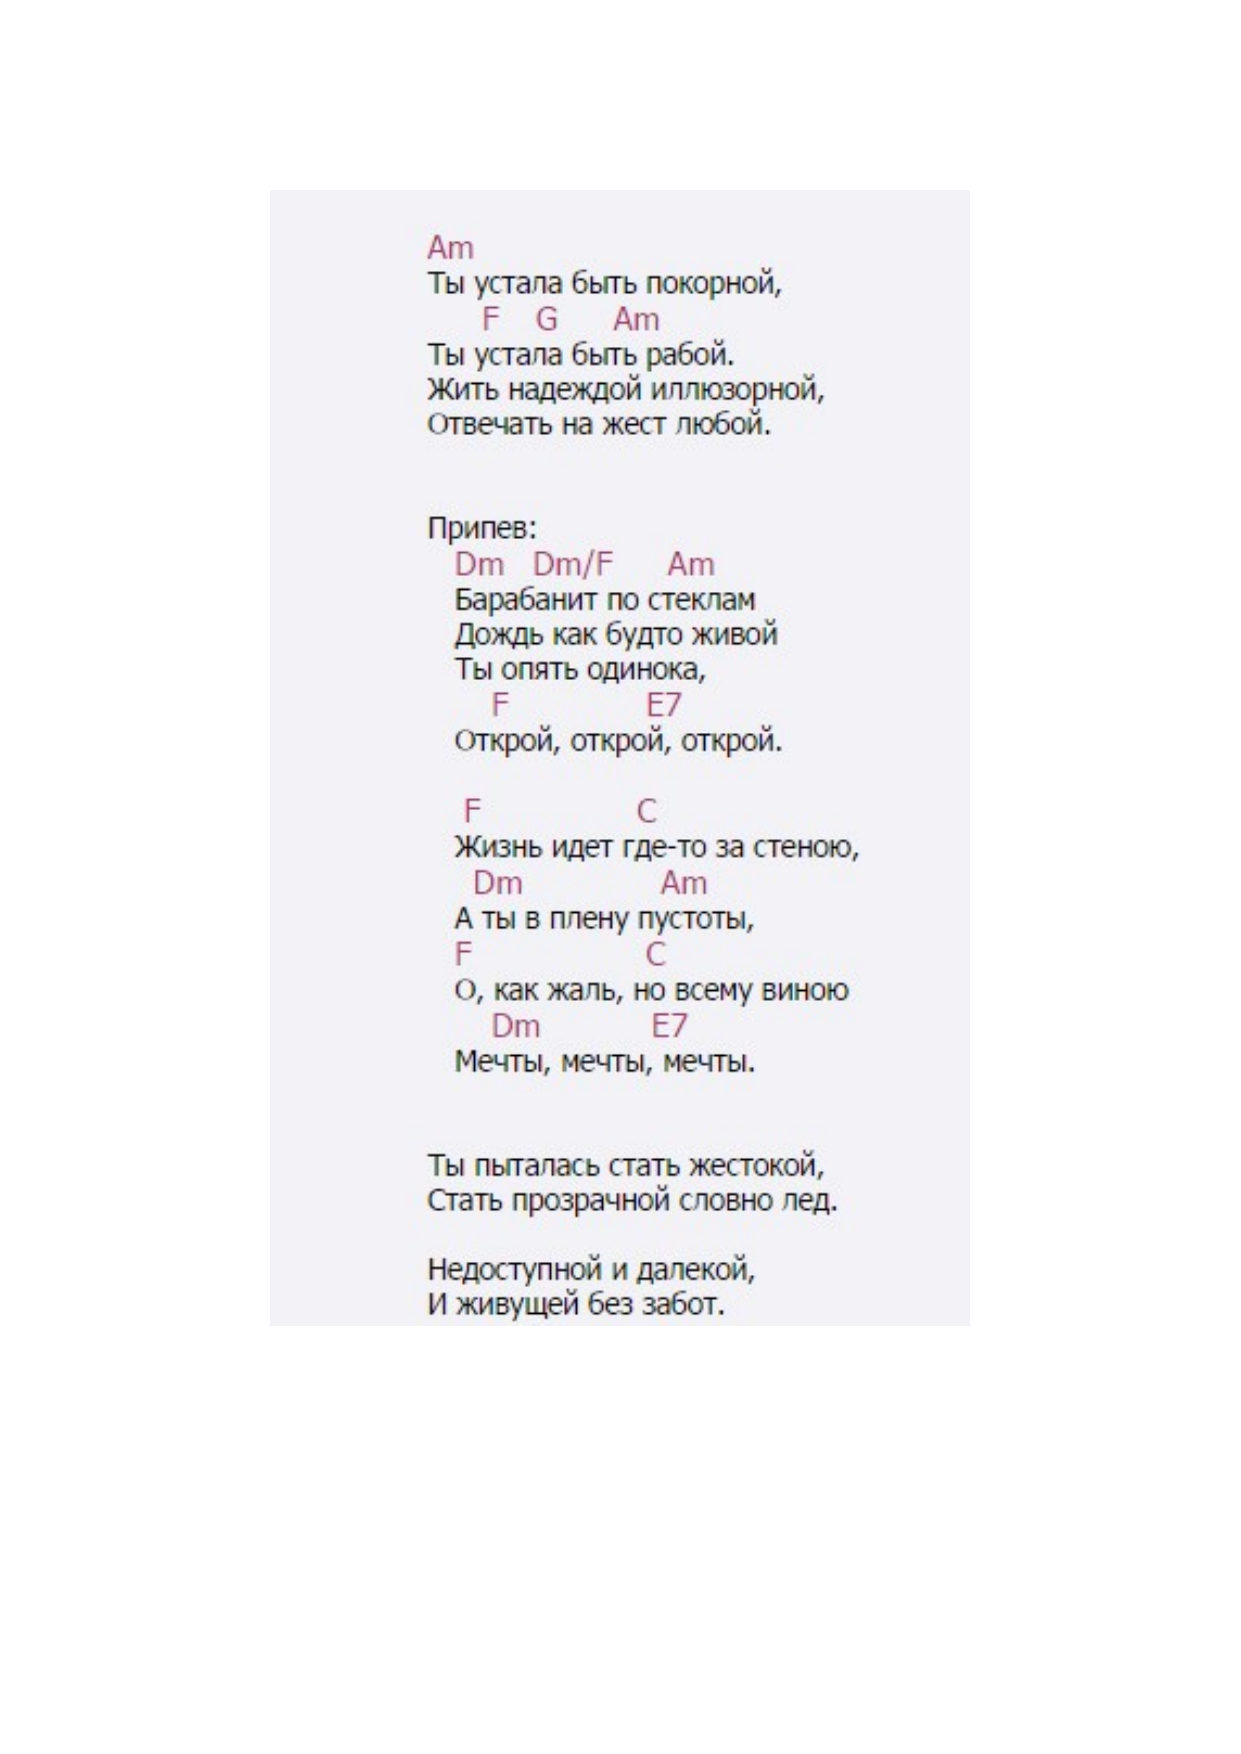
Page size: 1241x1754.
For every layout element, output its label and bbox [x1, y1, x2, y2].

picture [270, 190, 970, 1326]
